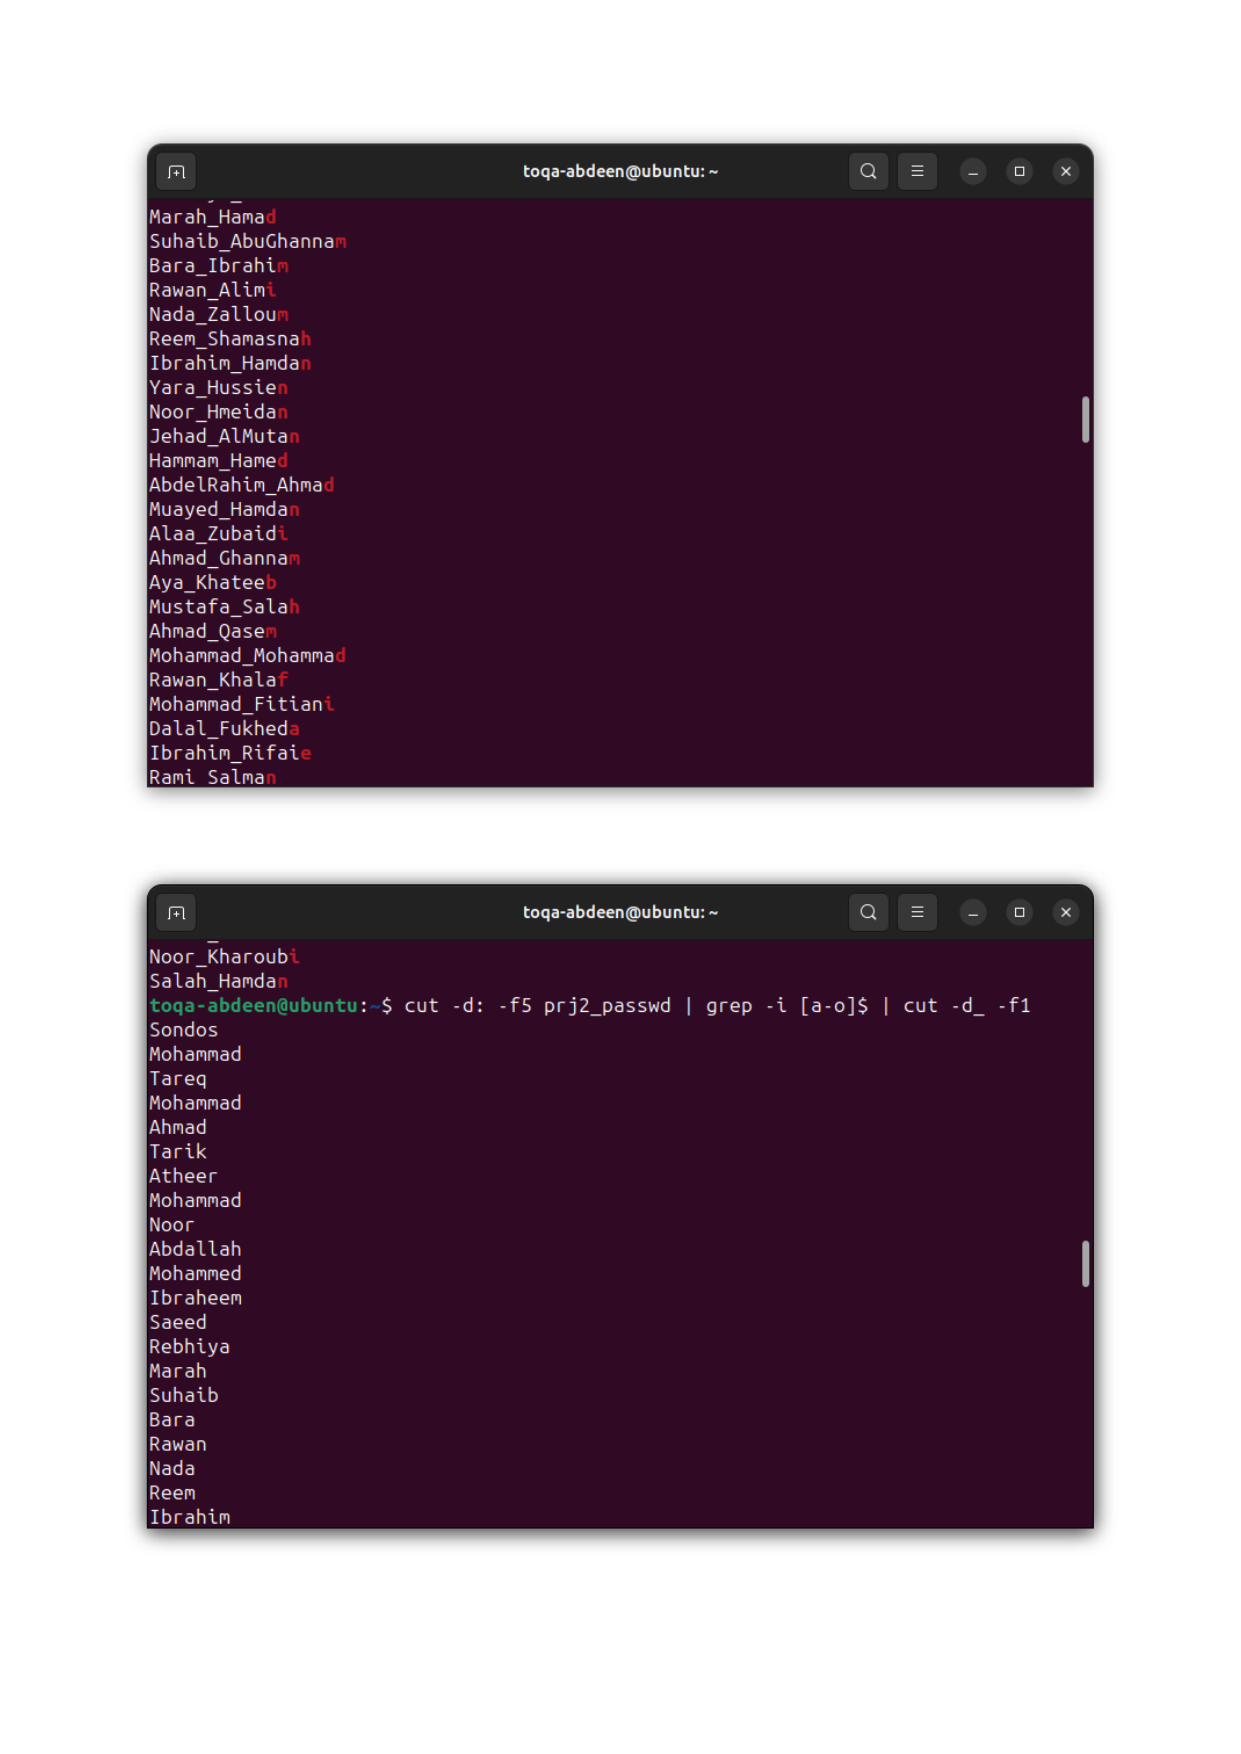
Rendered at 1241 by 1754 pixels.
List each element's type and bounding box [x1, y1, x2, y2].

picture [118, 859, 1123, 1561]
picture [118, 118, 1123, 820]
